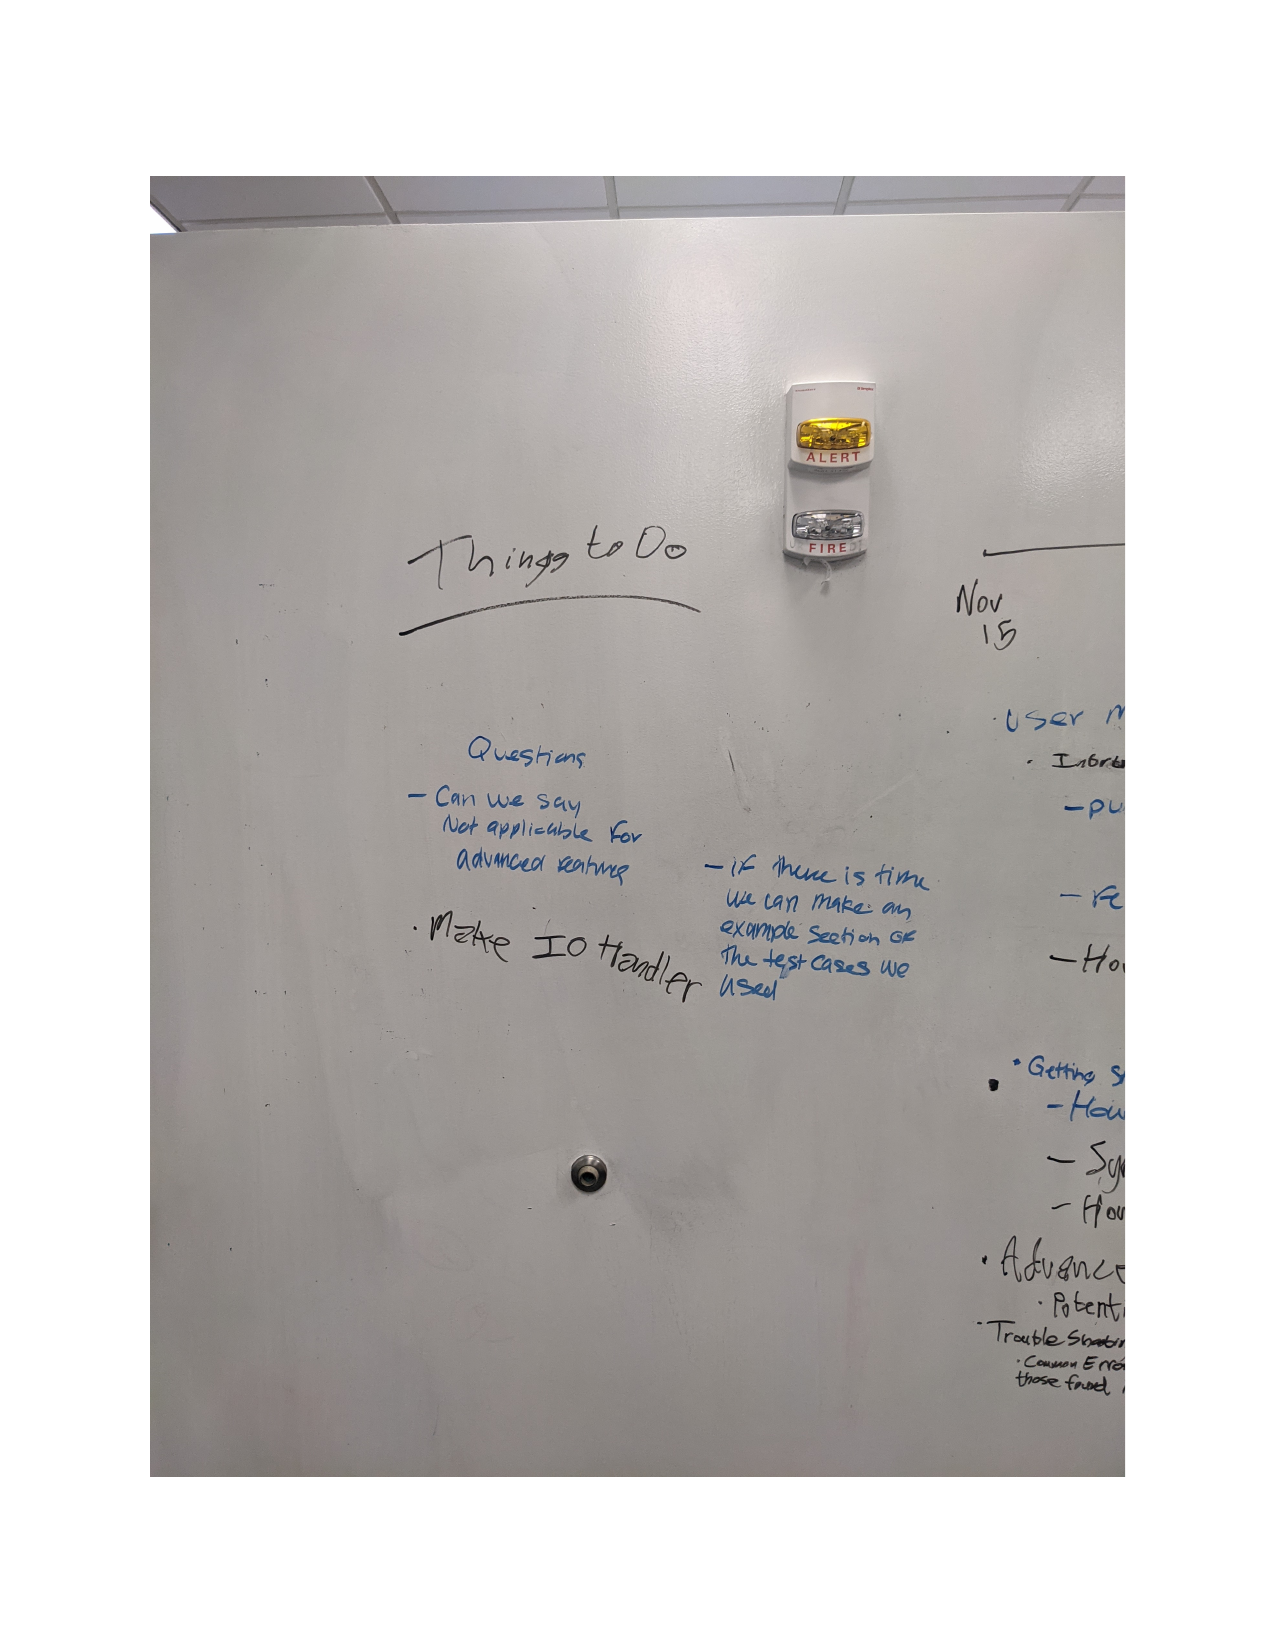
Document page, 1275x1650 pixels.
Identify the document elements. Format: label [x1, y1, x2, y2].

picture [150, 176, 1125, 1477]
